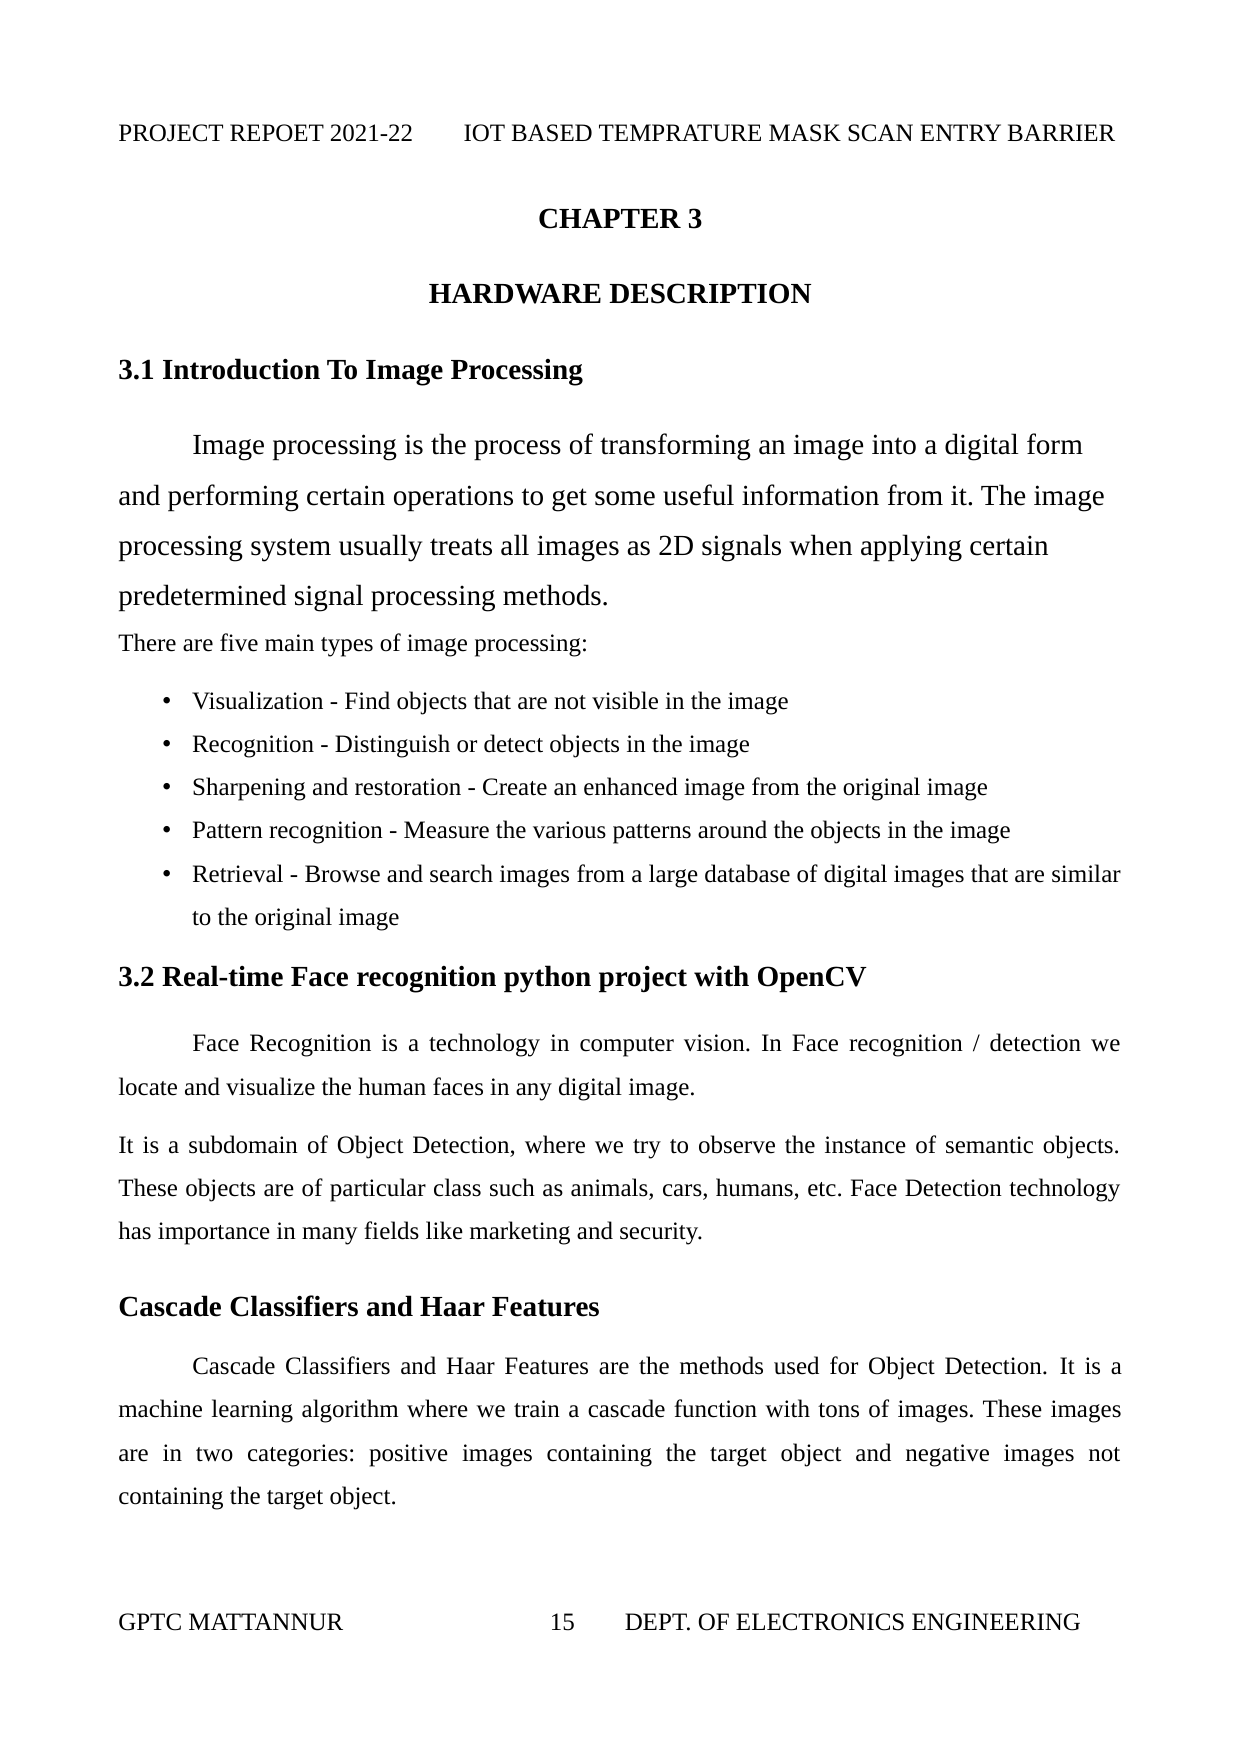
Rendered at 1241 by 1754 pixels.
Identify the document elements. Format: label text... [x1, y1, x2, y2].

text Image processing is the process of transforming an image into a digital form and performing certain operations to get some useful information from it. The image processing system usually treats all images as 2D signals when applying certain predetermined signal processing methods. [118, 427, 1122, 612]
list Pattern recognition - Measure the various patterns around the objects in the image [162, 816, 1122, 844]
list Recognition - Distinguish or detect objects in the image [162, 729, 1122, 758]
text HARDWARE DESCRIPTION [118, 277, 1122, 310]
list Sharpening and restoration - Create an enhanced image from the original image [162, 772, 1122, 801]
list Retrieval - Browse and search images from a large database of digital images that are similar to the original image [162, 859, 1122, 931]
text Face Recognition is a technology in computer vision. In Face recognition / detection we locate and visualize the human faces in any digital image. [118, 1024, 1122, 1101]
text There are five main types of image processing: [118, 628, 1122, 657]
subtitle Cascade Classifiers and Haar Features [118, 1289, 1122, 1322]
text CHAPTER 3 [118, 201, 1122, 235]
list Visualization - Find objects that are not visible in the image [162, 686, 1122, 715]
text 3.2 Real-time Face recognition python project with OpenCV [118, 959, 1122, 993]
text It is a subdomain of Object Detection, where we try to observe the instance of semantic objects. These objects are of particular class such as animals, cars, humans, etc. Face Detection technology has importance in many fields like marketing and security. [118, 1130, 1122, 1245]
text Cascade Classifiers and Haar Features are the methods used for Object Detection. It is a machine learning algorithm where we train a cascade function with tons of images. These images are in two categories: positive images containing the target object and negative images not containing the target object. [118, 1351, 1122, 1509]
text 3.1 Introduction To Image Processing [118, 352, 1122, 386]
